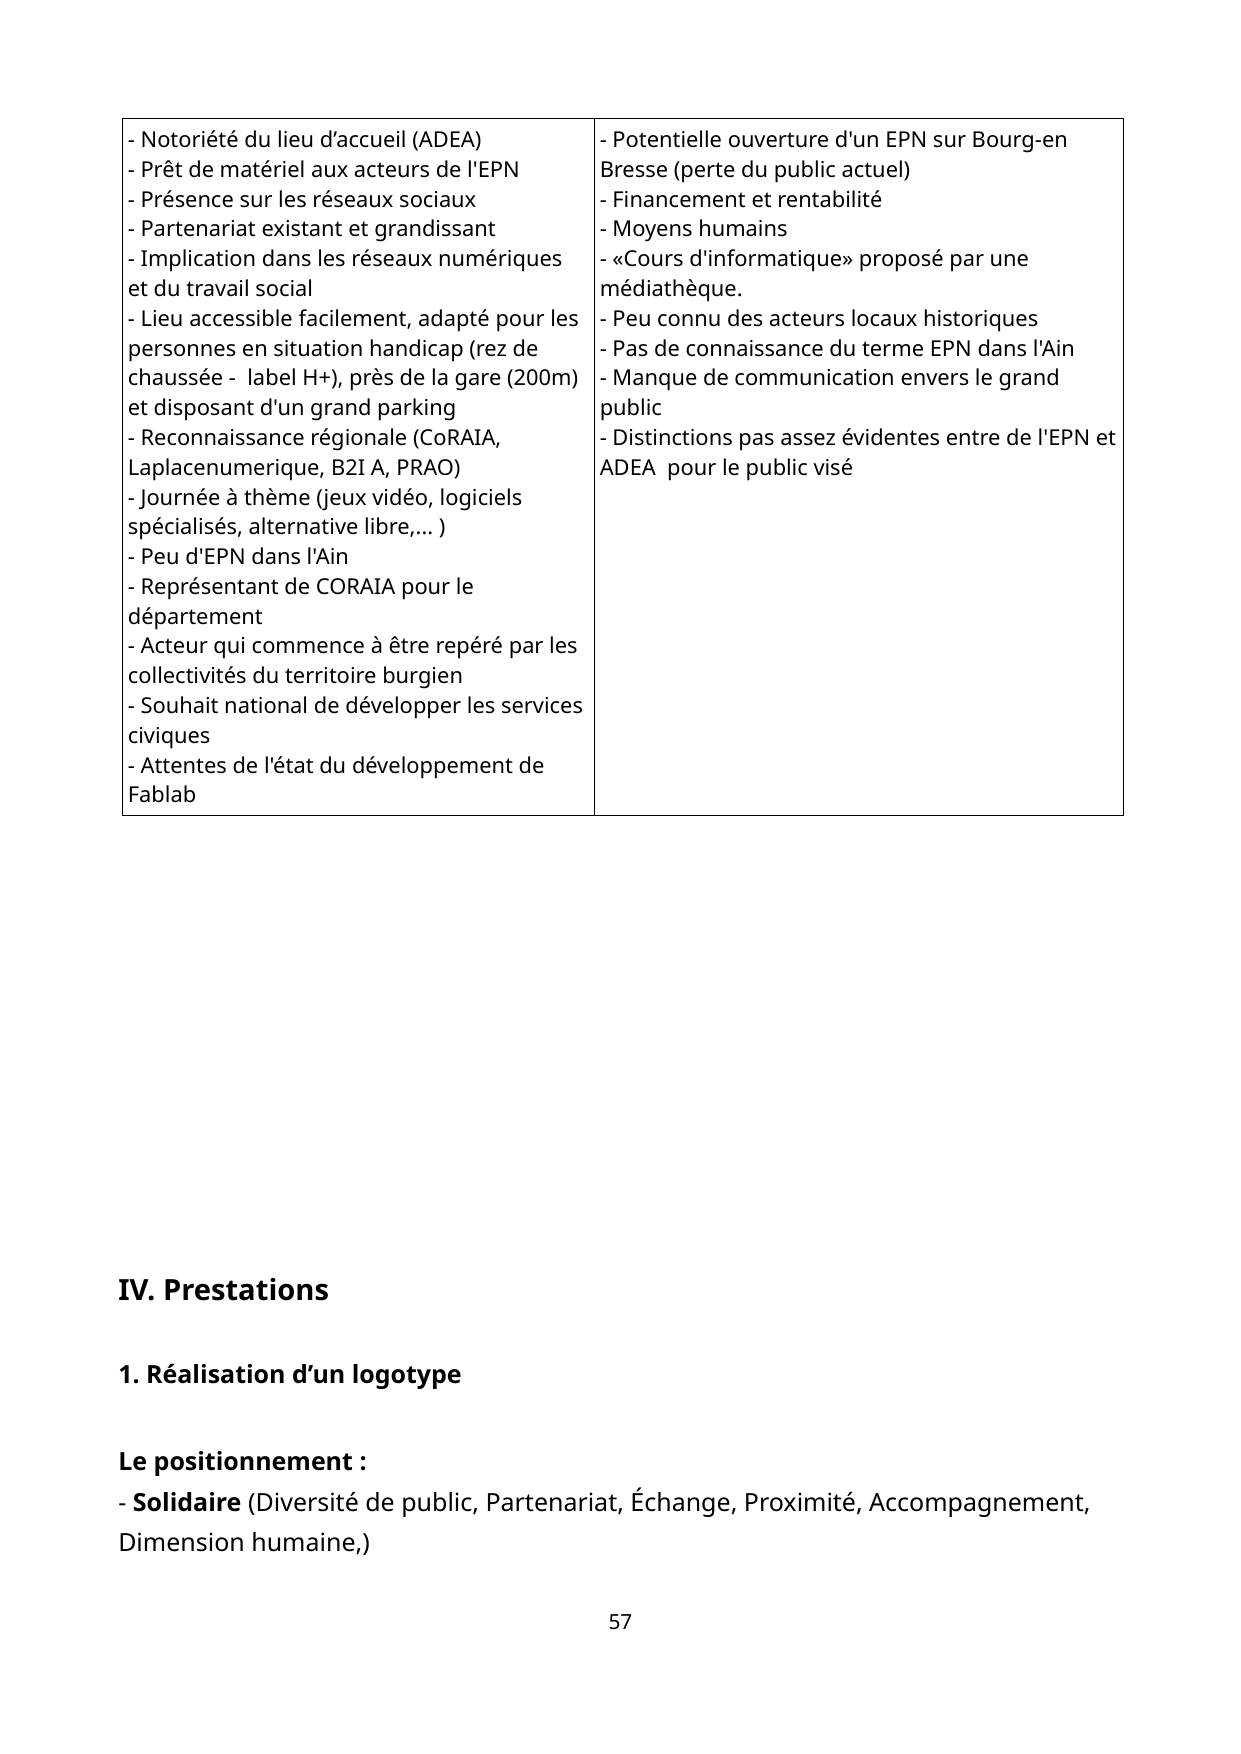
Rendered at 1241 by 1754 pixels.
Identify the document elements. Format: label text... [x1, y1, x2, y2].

text Le positionnement : [118, 1443, 1122, 1477]
text 1. Réalisation d’un logotype [118, 1357, 1122, 1391]
table_cell - Potentielle ouverture d'un EPN sur Bourg-en Bresse (perte du public actuel) - Financement et rentabilité - Moyens humains - «Cours d'informatique» proposé par une médiathèque. - Peu connu des acteurs locaux historiques - Pas de connaissance du terme EPN dans l'Ain - Manque de communication envers le grand public - Distinctions pas assez évidentes entre de l'EPN et ADEA pour le public visé [595, 119, 1123, 815]
text IV. Prestations [118, 1269, 1122, 1308]
table_cell - Notoriété du lieu d’accueil (ADEA) - Prêt de matériel aux acteurs de l'EPN - Présence sur les réseaux sociaux - Partenariat existant et grandissant - Implication dans les réseaux numériques et du travail social - Lieu accessible facilement, adapté pour les personnes en situation handicap (rez de chaussée - label H+), près de la gare (200m) et disposant d'un grand parking - Reconnaissance régionale (CoRAIA, Laplacenumerique, B2I A, PRAO) - Journée à thème (jeux vidéo, logiciels spécialisés, alternative libre,... ) - Peu d'EPN dans l'Ain - Représentant de CORAIA pour le département - Acteur qui commence à être repéré par les collectivités du territoire burgien - Souhait national de développer les services civiques - Attentes de l'état du développement de Fablab [123, 119, 594, 815]
text - Solidaire (Diversité de public, Partenariat, Échange, Proximité, Accompagnement, Dimension humaine,) [118, 1484, 1122, 1559]
